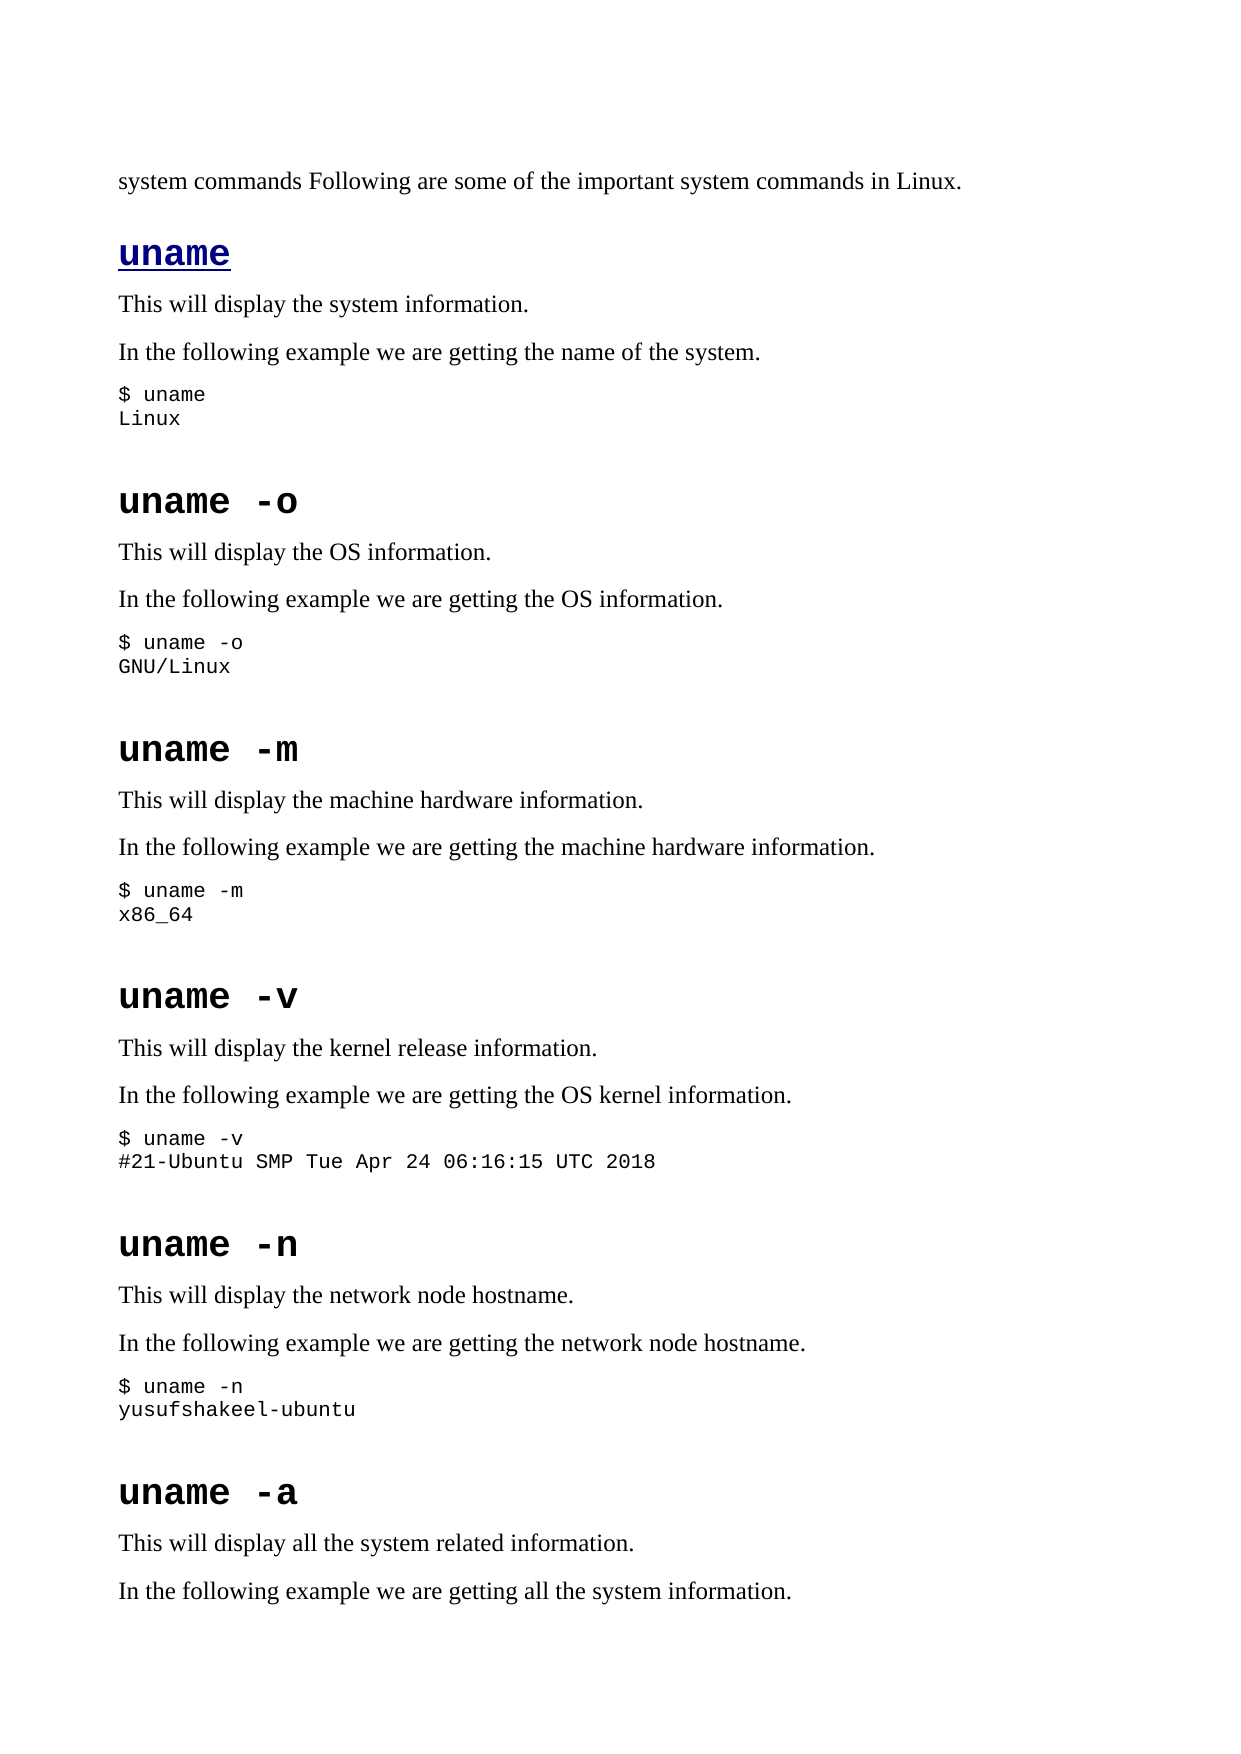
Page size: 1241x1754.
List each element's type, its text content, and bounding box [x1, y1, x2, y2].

text This will display the machine hardware information. [118, 785, 1122, 813]
text This will display the network node hostname. [118, 1280, 1122, 1309]
text In the following example we are getting all the system information. [118, 1576, 1122, 1604]
text yusufshakeel-ubuntu [118, 1399, 1122, 1423]
text system commands Following are some of the important system commands in Linux. [118, 166, 1122, 194]
text x86_64 [118, 904, 1122, 927]
text Linux [118, 408, 1122, 432]
text In the following example we are getting the OS information. [118, 584, 1122, 613]
text GNU/Linux [118, 656, 1122, 679]
text This will display the OS information. [118, 537, 1122, 566]
text $ uname -v [118, 1128, 1122, 1151]
text In the following example we are getting the network node hostname. [118, 1328, 1122, 1357]
text In the following example we are getting the OS kernel information. [118, 1080, 1122, 1109]
text $ uname [118, 384, 1122, 408]
text This will display the kernel release information. [118, 1033, 1122, 1061]
text In the following example we are getting the machine hardware information. [118, 832, 1122, 861]
text $ uname -o [118, 632, 1122, 656]
subtitle uname -v [118, 978, 1122, 1020]
text This will display all the system related information. [118, 1528, 1122, 1557]
text This will display the system information. [118, 289, 1122, 318]
text $ uname -n [118, 1376, 1122, 1399]
text $ uname -m [118, 880, 1122, 904]
subtitle uname [118, 234, 1122, 277]
subtitle uname -o [118, 482, 1122, 524]
text #21-Ubuntu SMP Tue Apr 24 06:16:15 UTC 2018 [118, 1151, 1122, 1175]
text In the following example we are getting the name of the system. [118, 337, 1122, 366]
subtitle uname -n [118, 1225, 1122, 1268]
subtitle uname -a [118, 1473, 1122, 1516]
subtitle uname -m [118, 730, 1122, 772]
